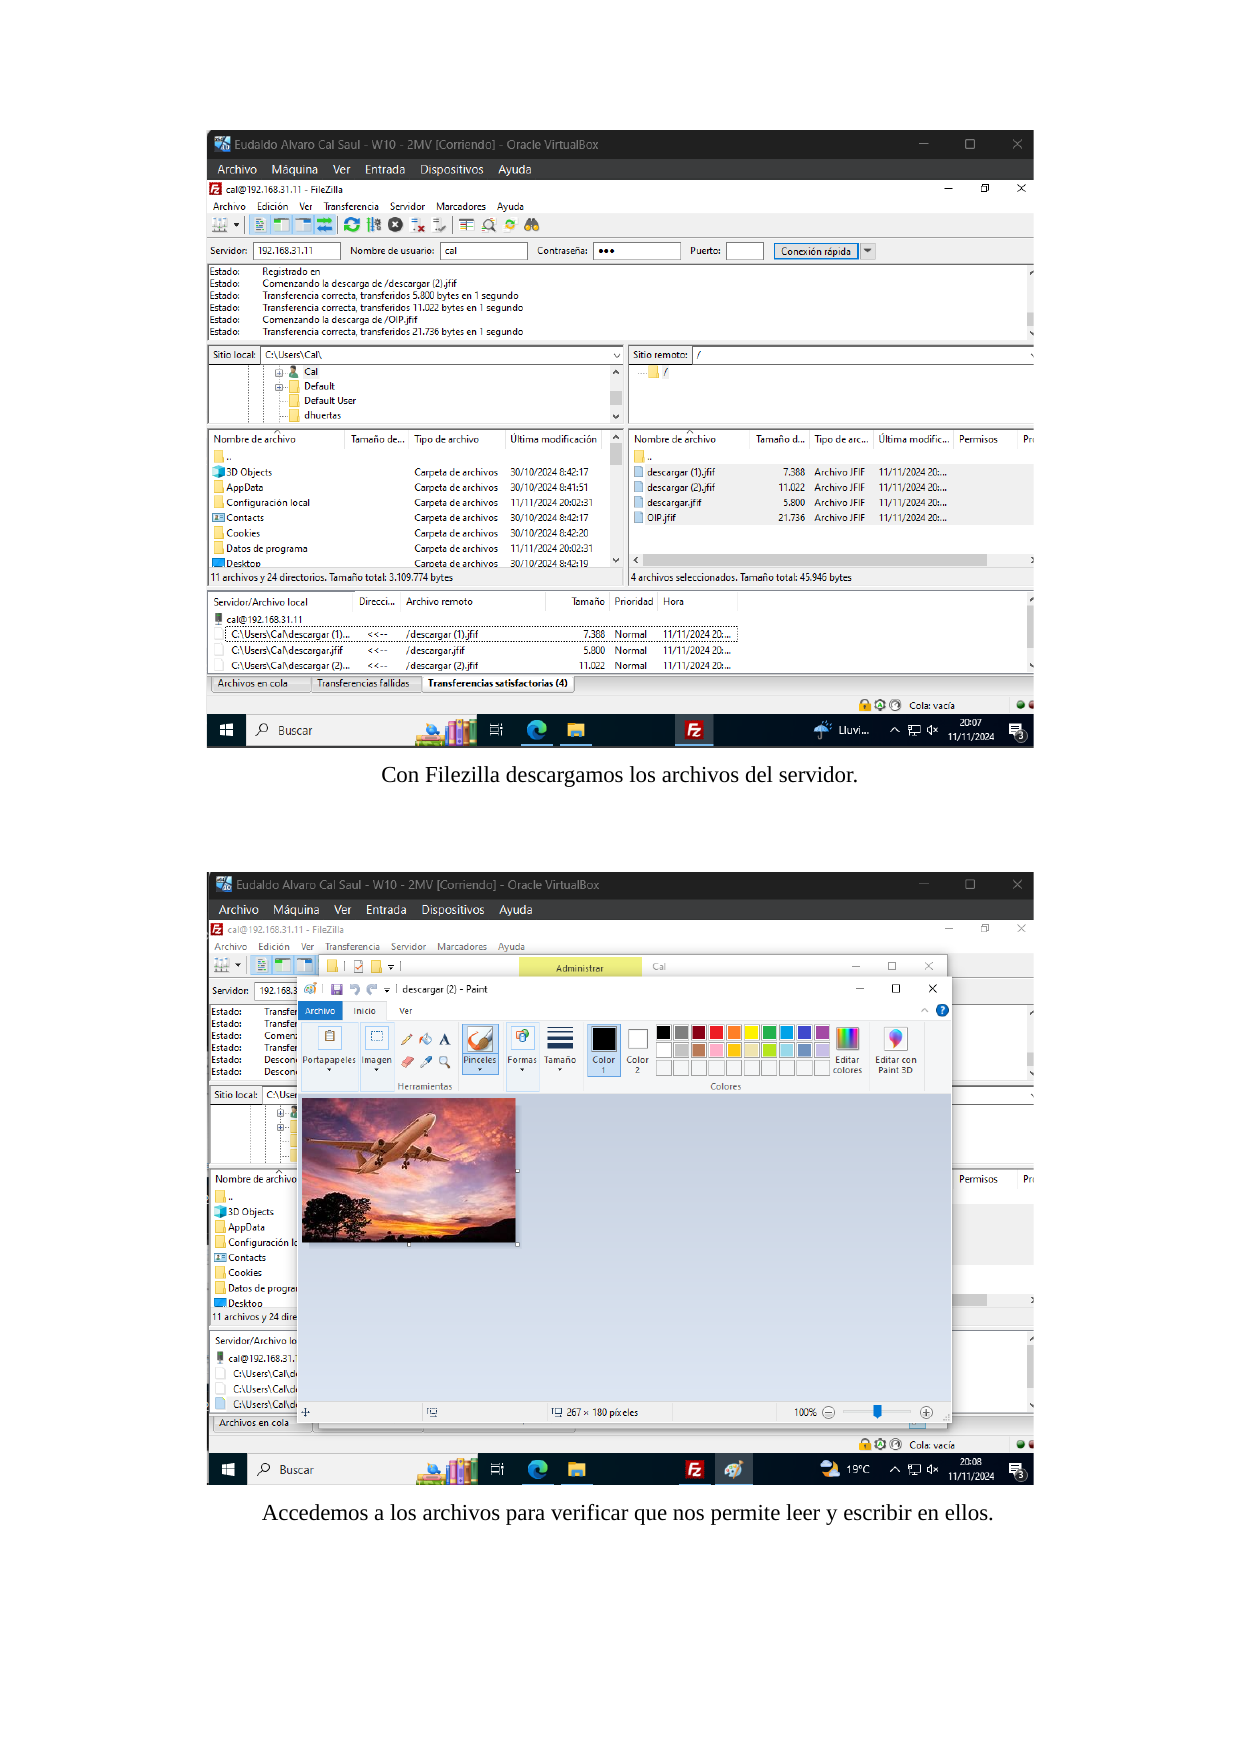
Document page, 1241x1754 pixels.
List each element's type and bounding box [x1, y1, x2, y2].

picture [206, 130, 1034, 748]
picture [206, 872, 1034, 1485]
